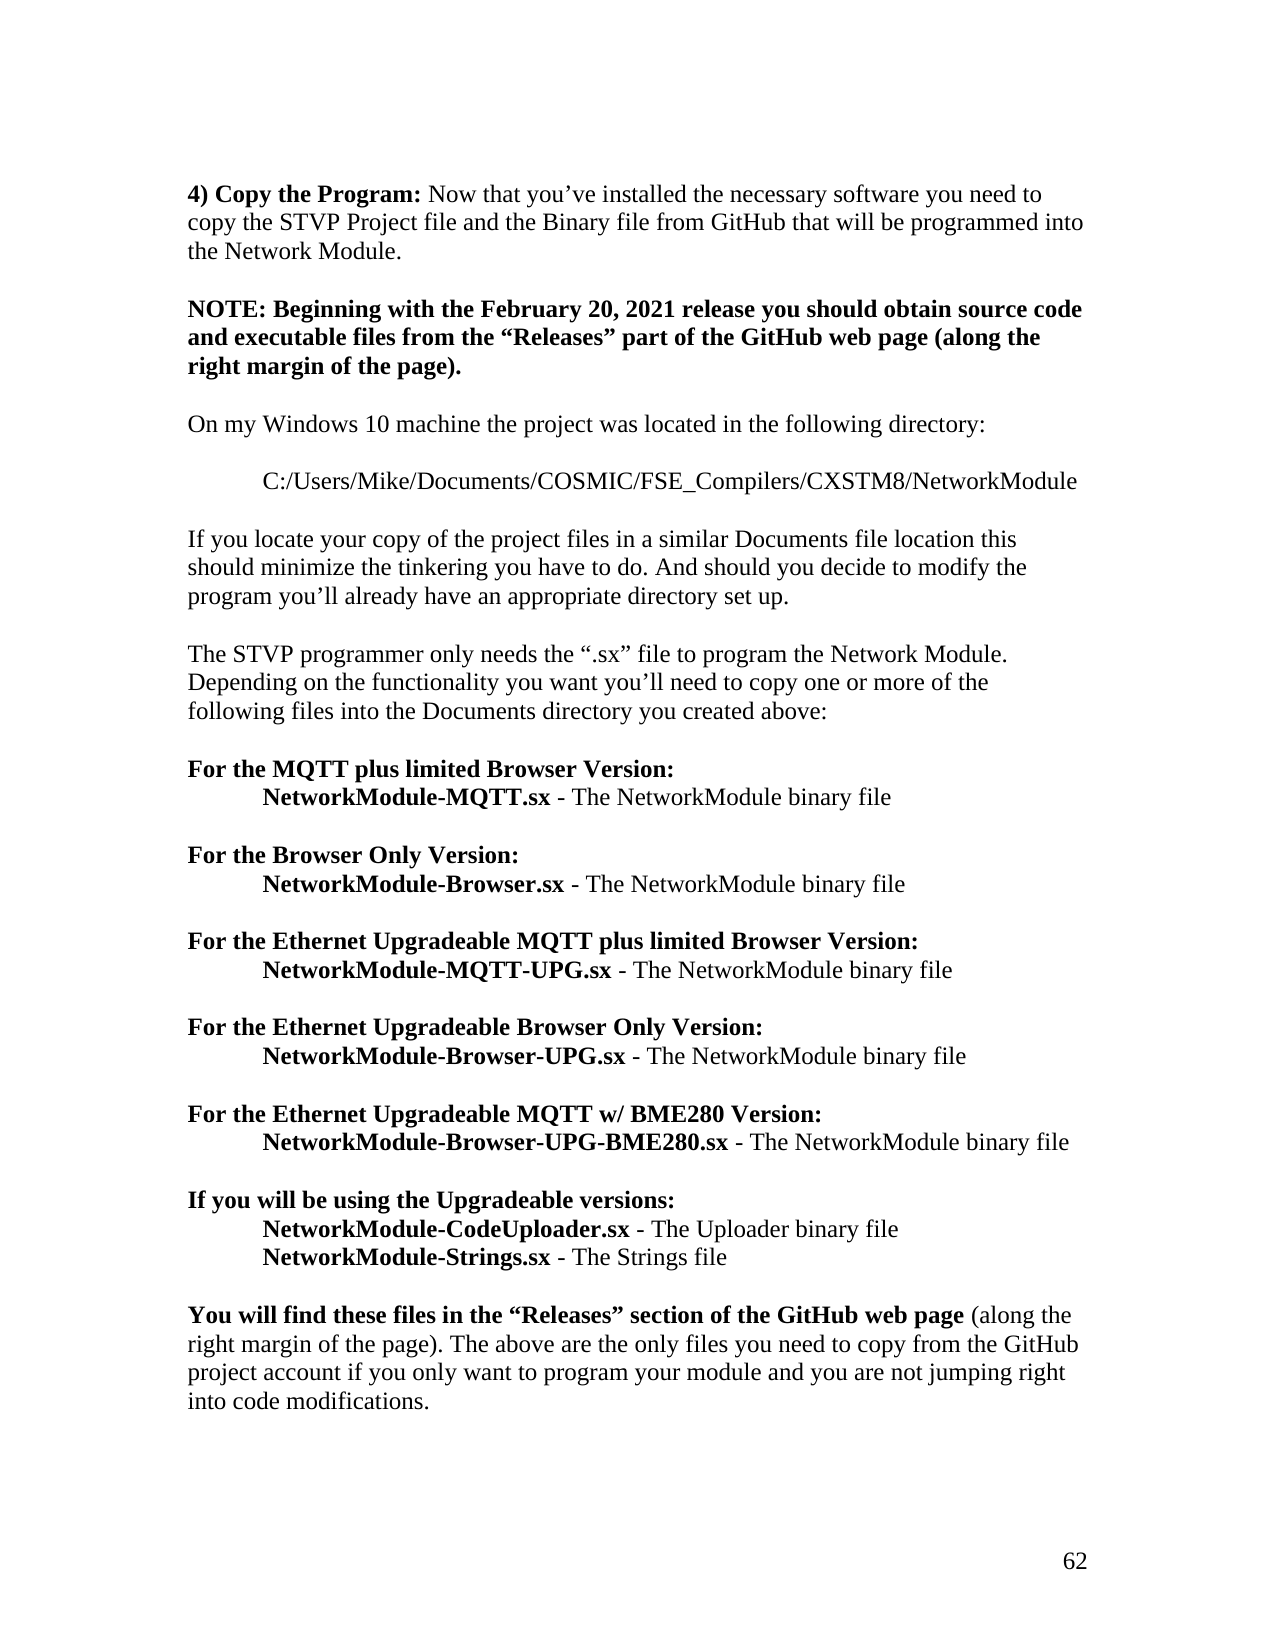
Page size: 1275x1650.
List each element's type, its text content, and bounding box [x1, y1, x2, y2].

text For the Ethernet Upgradeable MQTT w/ BME280 Version: [187, 1099, 1087, 1127]
text If you will be using the Upgradeable versions: [187, 1185, 1087, 1214]
text NetworkModule-Strings.sx - The Strings file [187, 1242, 1087, 1271]
text You will find these files in the “Releases” section of the GitHub web page (along the right margin of the page). The above are the only files you need to copy from the GitHub project account if you only want to program your module and you are not jumping right into code modifications. [187, 1300, 1087, 1415]
text For the Ethernet Upgradeable Browser Only Version: [187, 1012, 1087, 1041]
text For the Browser Only Version: [187, 840, 1087, 869]
text For the MQTT plus limited Browser Version: [187, 754, 1087, 782]
text NetworkModule-Browser-UPG.sx - The NetworkModule binary file [187, 1041, 1087, 1070]
text NetworkModule-Browser.sx - The NetworkModule binary file [187, 869, 1087, 897]
text On my Windows 10 machine the project was located in the following directory: [187, 409, 1087, 437]
text For the Ethernet Upgradeable MQTT plus limited Browser Version: [187, 926, 1087, 955]
text 4) Copy the Program: Now that you’ve installed the necessary software you need to copy the STVP Project file and the Binary file from GitHub that will be programmed into the Network Module. [187, 179, 1087, 265]
text NetworkModule-CodeUploader.sx - The Uploader binary file [187, 1214, 1087, 1242]
text If you locate your copy of the project files in a similar Documents file location this should minimize the tinkering you have to do. And should you decide to modify the program you’ll already have an appropriate directory set up. [187, 524, 1087, 610]
text NetworkModule-Browser-UPG-BME280.sx - The NetworkModule binary file [187, 1127, 1087, 1156]
text NetworkModule-MQTT-UPG.sx - The NetworkModule binary file [187, 955, 1087, 984]
text The STVP programmer only needs the “.sx” file to program the Network Module. Depending on the functionality you want you’ll need to copy one or more of the following files into the Documents directory you created above: [187, 639, 1087, 725]
text C:/Users/Mike/Documents/COSMIC/FSE_Compilers/CXSTM8/NetworkModule [262, 466, 1087, 495]
text NOTE: Beginning with the February 20, 2021 release you should obtain source code and executable files from the “Releases” part of the GitHub web page (along the right margin of the page). [187, 294, 1087, 380]
text NetworkModule-MQTT.sx - The NetworkModule binary file [187, 782, 1087, 811]
